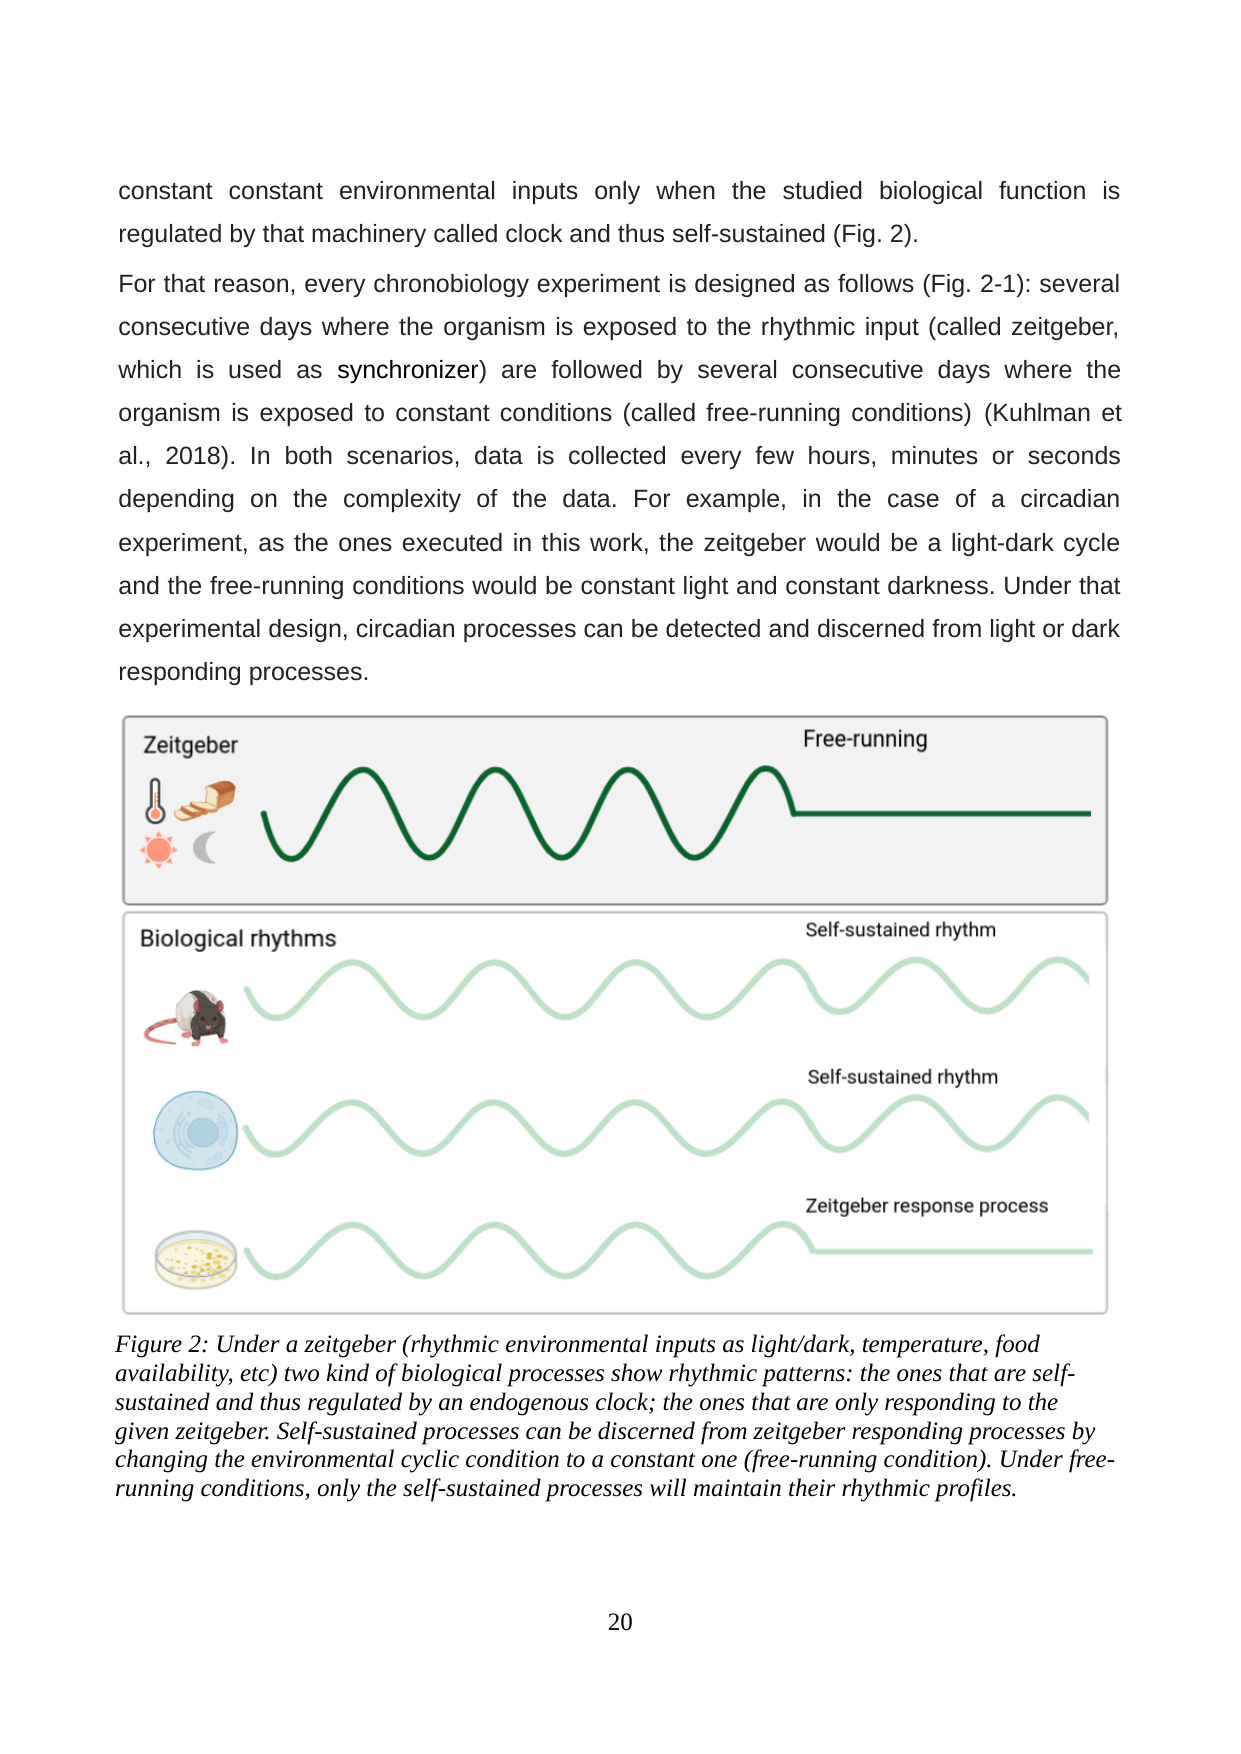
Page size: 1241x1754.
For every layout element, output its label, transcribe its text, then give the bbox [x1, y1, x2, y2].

picture [502, 693, 1119, 1330]
text For that reason, every chronobiology experiment is designed as follows (Fig. 2-1): several consecutive days where the organism is exposed to the rhythmic input (called zeitgeber, which is used as synchronizer) are followed by several consecutive days where the organism is exposed to constant conditions (called free-running conditions) (Kuhlman et al., 2018)⁠. In both scenarios, data is collected every few hours, minutes or seconds depending on the complexity of the data. For example, in the case of a circadian experiment, as the ones executed in this work, the zeitgeber would be a light-dark cycle and the free-running conditions would be constant light and constant darkness. Under that experimental design, circadian processes can be detected and discerned from light or dark responding processes. [118, 269, 1122, 686]
text Figure 2: Under a zeitgeber (rhythmic environmental inputs as light/dark, temperature, food availability, etc) two kind of biological processes show rhythmic patterns: the ones that are self-sustained and thus regulated by an endogenous clock; the ones that are only responding to the given zeitgeber. Self-sustained processes can be discerned from zeitgeber responding processes by changing the environmental cyclic condition to a constant one (free-running condition). Under free-running conditions, only the self-sustained processes will maintain their rhythmic profiles. [115, 737, 1119, 1502]
text constant constant environmental inputs only when the studied biological function is regulated by that machinery called clock and thus self-sustained (Fig. 2). [118, 176, 1122, 248]
